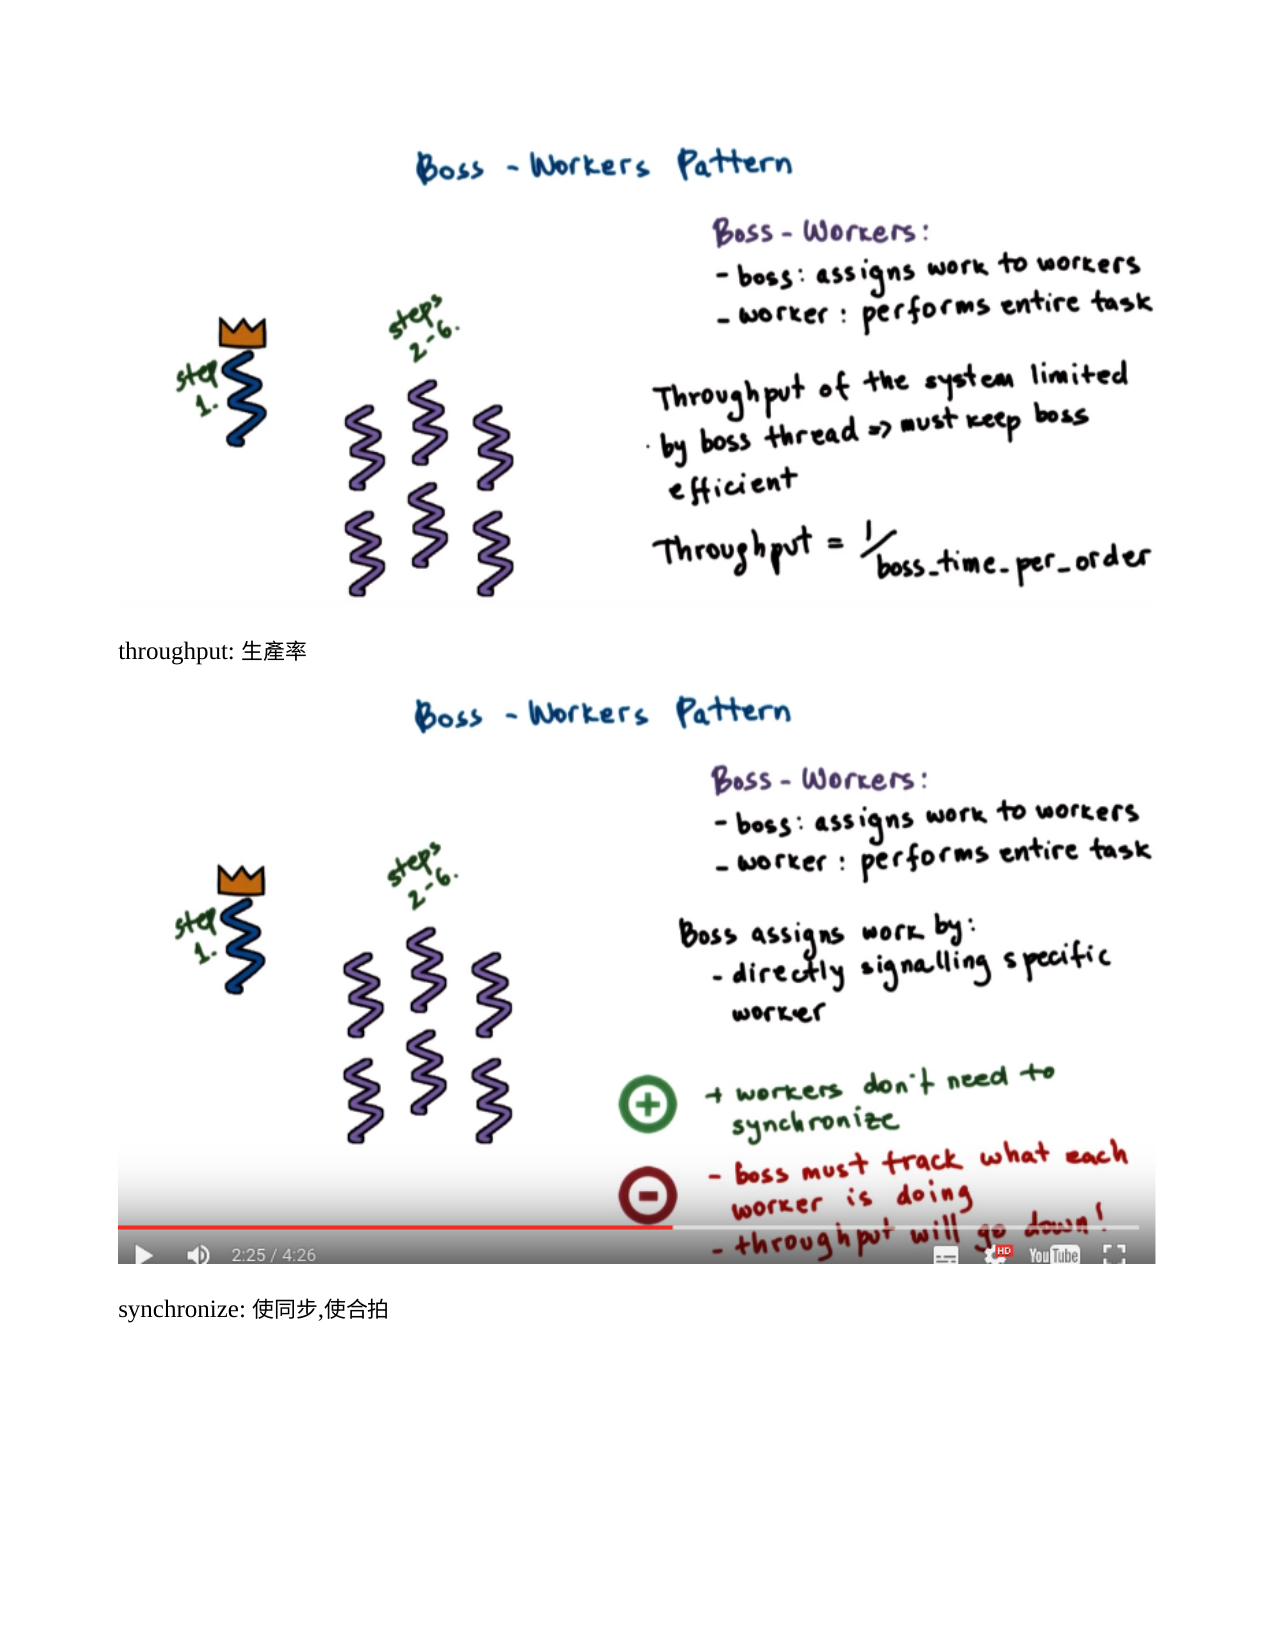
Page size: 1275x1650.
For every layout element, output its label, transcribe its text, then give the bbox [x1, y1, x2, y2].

picture [118, 694, 1157, 1264]
text throughput: 生產率 [118, 634, 1157, 666]
text synchronize: 使同步,使合拍 [118, 1292, 1157, 1324]
picture [118, 146, 1157, 606]
